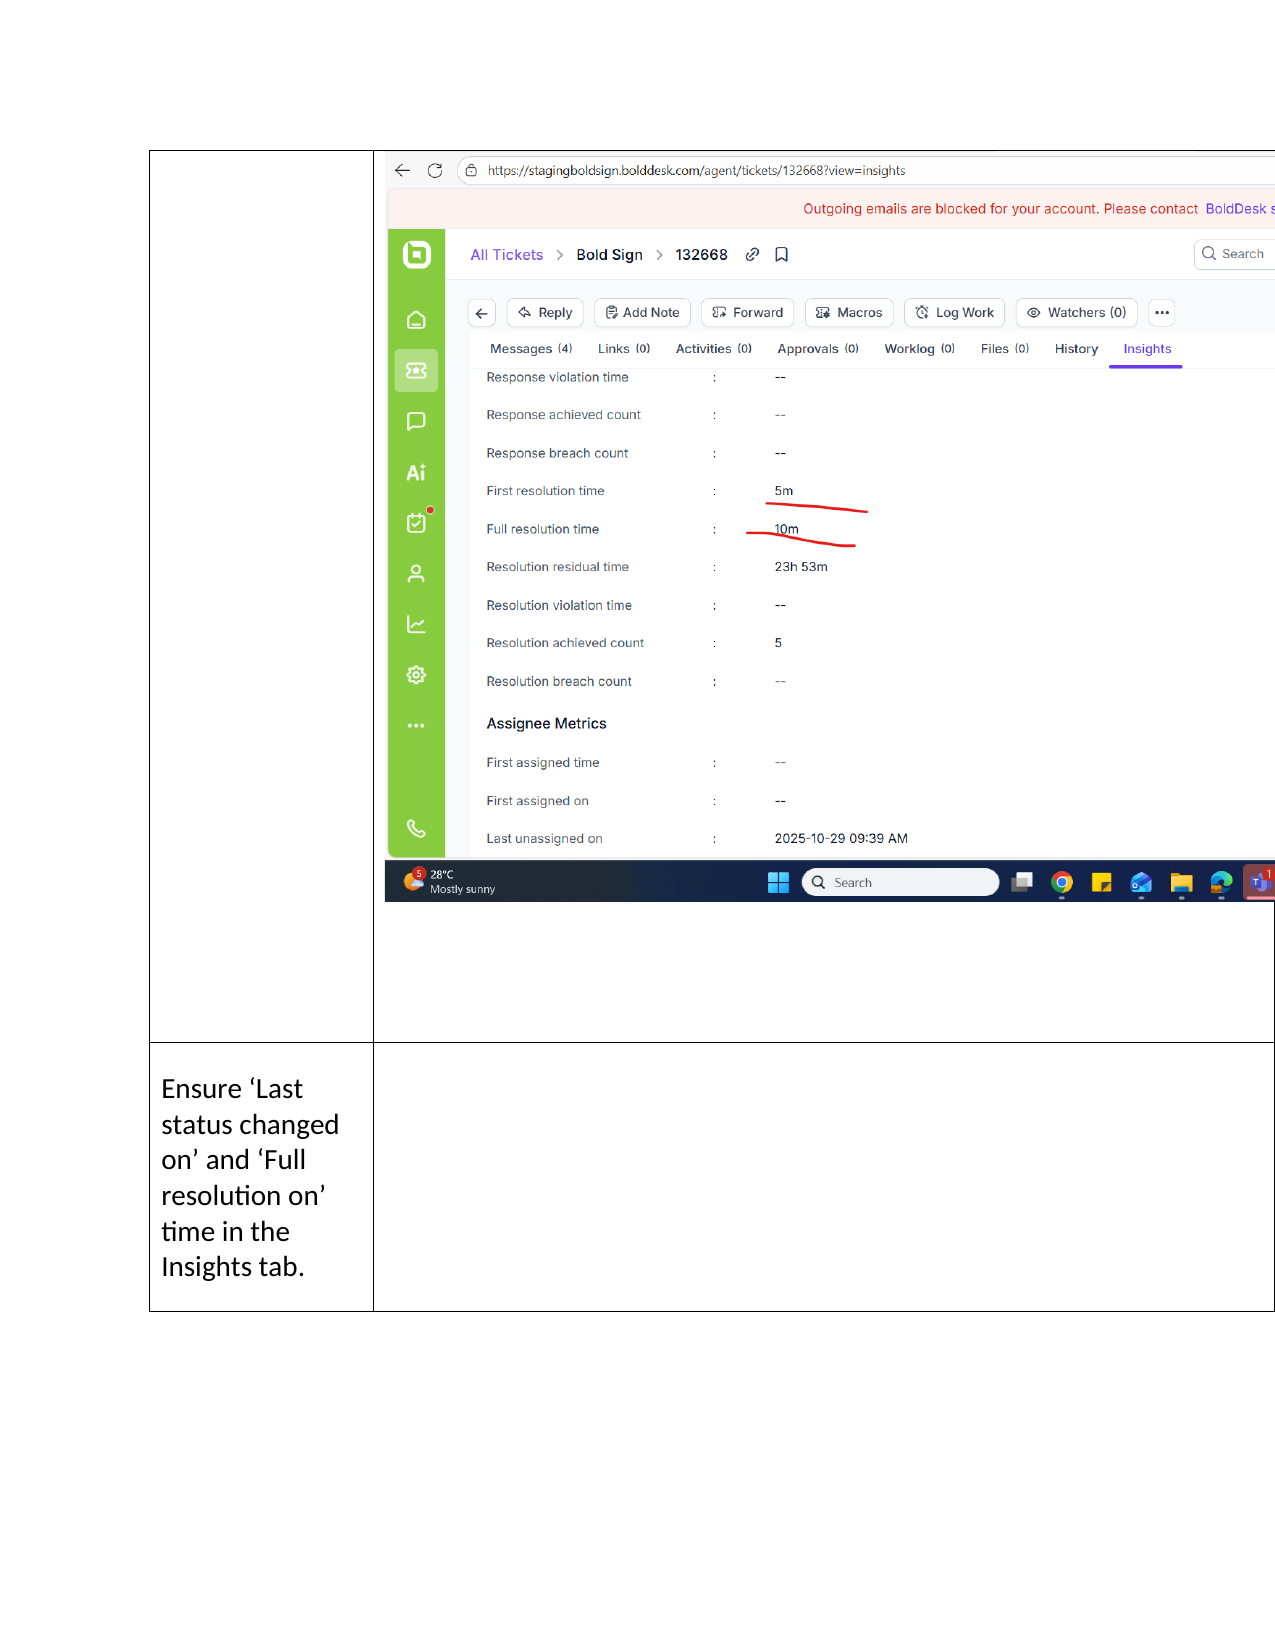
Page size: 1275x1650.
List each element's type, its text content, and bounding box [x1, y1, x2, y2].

table_cell When changing ticket status Solved to closed “Full resolution time” not to be taken into consideration: Previous value to be displayed. [374, 151, 1274, 1042]
table_cell [150, 151, 373, 1042]
table_cell Ensure ‘Last status changed on’ and ‘Full resolution on’ time in the Insights tab. [150, 1043, 373, 1311]
table_cell [374, 1043, 1274, 1311]
